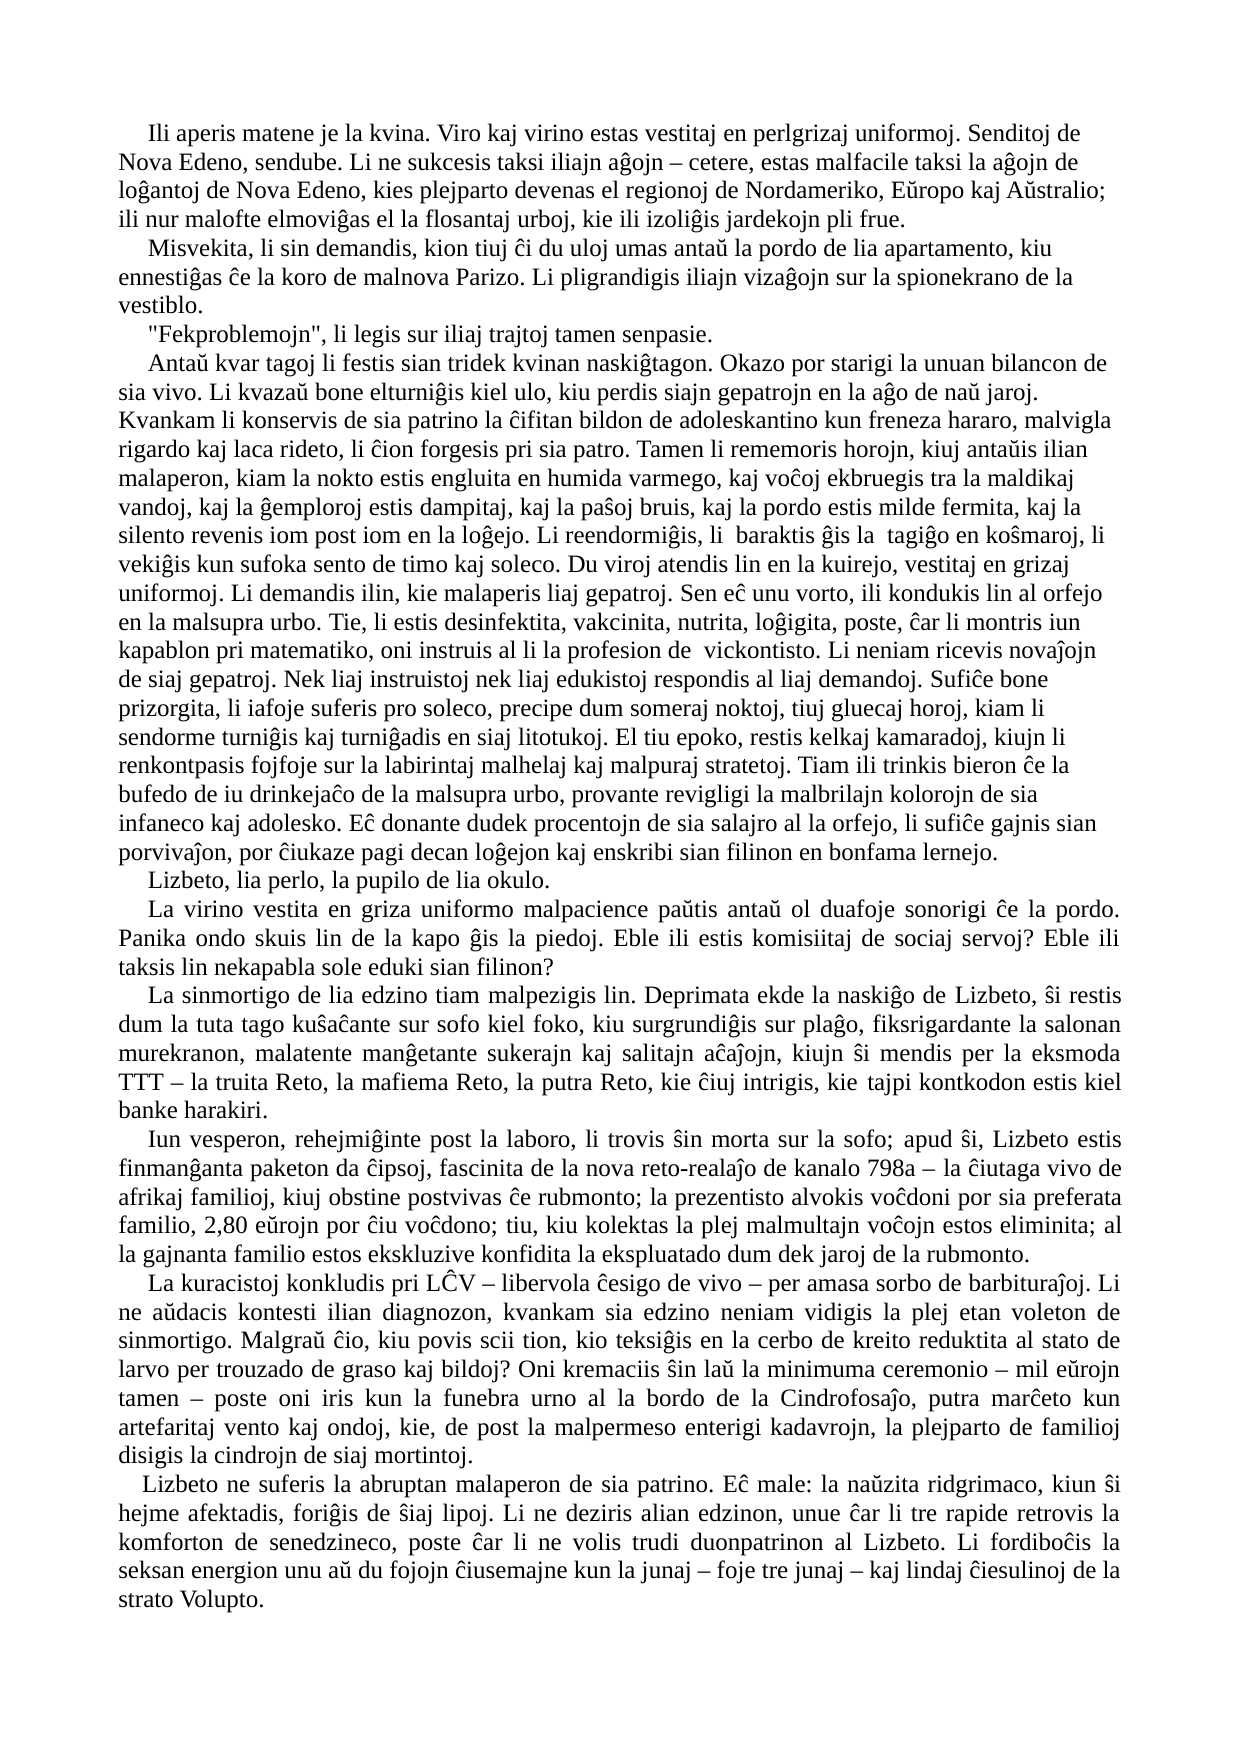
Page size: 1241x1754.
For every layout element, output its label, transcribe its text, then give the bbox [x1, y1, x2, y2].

text "Fekproblemojn", li legis sur iliaj trajtoj tamen senpasie. [118, 319, 1122, 348]
text Ili aperis matene je la kvina. Viro kaj virino estas vestitaj en perlgrizaj uniformoj. Senditoj de Nova Edeno, sendube. Li ne sukcesis taksi iliajn aĝojn – cetere, estas malfacile taksi la aĝojn de loĝantoj de Nova Edeno, kies plejparto devenas el regionoj de Nordameriko, Eŭropo kaj Aŭstralio; ili nur malofte elmoviĝas el la flosantaj urboj, kie ili izoliĝis jardekojn pli frue. [118, 118, 1122, 233]
text La kuracistoj konkludis pri LĈV – libervola ĉesigo de vivo – per amasa sorbo de barbituraĵoj. Li ne aŭdacis kontesti ilian diagnozon, kvankam sia edzino neniam vidigis la plej etan voleton de sinmortigo. Malgraŭ ĉio, kiu povis scii tion, kio teksiĝis en la cerbo de kreito reduktita al stato de larvo per trouzado de graso kaj bildoj? Oni kremaciis ŝin laŭ la minimuma ceremonio – mil eŭrojn tamen – poste oni iris kun la funebra urno al la bordo de la Cindrofosaĵo, putra marĉeto kun artefaritaj vento kaj ondoj, kie, de post la malpermeso enterigi kadavrojn, la plejparto de familioj disigis la cindrojn de siaj mortintoj. [118, 1268, 1122, 1469]
text La virino vestita en griza uniformo malpacience paŭtis antaŭ ol duafoje sonorigi ĉe la pordo. Panika ondo skuis lin de la kapo ĝis la piedoj. Eble ili estis komisiitaj de sociaj servoj? Eble ili taksis lin nekapabla sole eduki sian filinon? [118, 894, 1122, 981]
text Antaŭ kvar tagoj li festis sian tridek kvinan naskiĝtagon. Okazo por starigi la unuan bilancon de sia vivo. Li kvazaŭ bone elturniĝis kiel ulo, kiu perdis siajn gepatrojn en la aĝo de naŭ jaroj. Kvankam li konservis de sia patrino la ĉifitan bildon de adoleskantino kun freneza hararo, malvigla rigardo kaj laca rideto, li ĉion forgesis pri sia patro. Tamen li rememoris horojn, kiuj antaŭis ilian malaperon, kiam la nokto estis engluita en humida varmego, kaj voĉoj ekbruegis tra la maldikaj vandoj, kaj la ĝemploroj estis dampitaj, kaj la paŝoj bruis, kaj la pordo estis milde fermita, kaj la silento revenis iom post iom en la loĝejo. Li reendormiĝis, li baraktis ĝis la tagiĝo en koŝmaroj, li vekiĝis kun sufoka sento de timo kaj soleco. Du viroj atendis lin en la kuirejo, vestitaj en grizaj uniformoj. Li demandis ilin, kie malaperis liaj gepatroj. Sen eĉ unu vorto, ili kondukis lin al orfejo en la malsupra urbo. Tie, li estis desinfektita, vakcinita, nutrita, loĝigita, poste, ĉar li montris iun kapablon pri matematiko, oni instruis al li la profesion de vickontisto. Li neniam ricevis novaĵojn de siaj gepatroj. Nek liaj instruistoj nek liaj edukistoj respondis al liaj demandoj. Sufiĉe bone prizorgita, li iafoje suferis pro soleco, precipe dum someraj noktoj, tiuj gluecaj horoj, kiam li sendorme turniĝis kaj turniĝadis en siaj litotukoj. El tiu epoko, restis kelkaj kamaradoj, kiujn li renkontpasis fojfoje sur la labirintaj malhelaj kaj malpuraj stratetoj. Tiam ili trinkis bieron ĉe la bufedo de iu drinkejaĉo de la malsupra urbo, provante revigligi la malbrilajn kolorojn de sia infaneco kaj adolesko. Eĉ donante dudek procentojn de sia salajro al la orfejo, li sufiĉe gajnis sian porvivaĵon, por ĉiukaze pagi decan loĝejon kaj enskribi sian filinon en bonfama lernejo. [118, 348, 1122, 866]
text Misvekita, li sin demandis, kion tiuj ĉi du uloj umas antaŭ la pordo de lia apartamento, kiu ennestiĝas ĉe la koro de malnova Parizo. Li pligrandigis iliajn vizaĝojn sur la spionekrano de la vestiblo. [118, 233, 1122, 319]
text La sinmortigo de lia edzino tiam malpezigis lin. Deprimata ekde la naskiĝo de Lizbeto, ŝi restis dum la tuta tago kuŝaĉante sur sofo kiel foko, kiu surgrundiĝis sur plaĝo, fiksrigardante la salonan murekranon, malatente manĝetante sukerajn kaj salitajn aĉaĵojn, kiujn ŝi mendis per la eksmoda TTT – la truita Reto, la mafiema Reto, la putra Reto, kie ĉiuj intrigis, kie tajpi kontkodon estis kiel banke harakiri. [118, 981, 1122, 1124]
text Lizbeto ne suferis la abruptan malaperon de sia patrino. Eĉ male: la naŭzita ridgrimaco, kiun ŝi hejme afektadis, foriĝis de ŝiaj lipoj. Li ne deziris alian edzinon, unue ĉar li tre rapide retrovis la komforton de senedzineco, poste ĉar li ne volis trudi duonpatrinon al Lizbeto. Li fordiboĉis la seksan energion unu aŭ du fojojn ĉiusemajne kun la junaj – foje tre junaj – kaj lindaj ĉiesulinoj de la strato Volupto. [118, 1469, 1122, 1613]
text Iun vesperon, rehejmiĝinte post la laboro, li trovis ŝin morta sur la sofo; apud ŝi, Lizbeto estis finmanĝanta paketon da ĉipsoj, fascinita de la nova reto-realaĵo de kanalo 798a – la ĉiutaga vivo de afrikaj familioj, kiuj obstine postvivas ĉe rubmonto; la prezentisto alvokis voĉdoni por sia preferata familio, 2,80 eŭrojn por ĉiu voĉdono; tiu, kiu kolektas la plej malmultajn voĉojn estos eliminita; al la gajnanta familio estos ekskluzive konfidita la ekspluatado dum dek jaroj de la rubmonto. [118, 1124, 1122, 1268]
text Lizbeto, lia perlo, la pupilo de lia okulo. [118, 866, 1122, 894]
